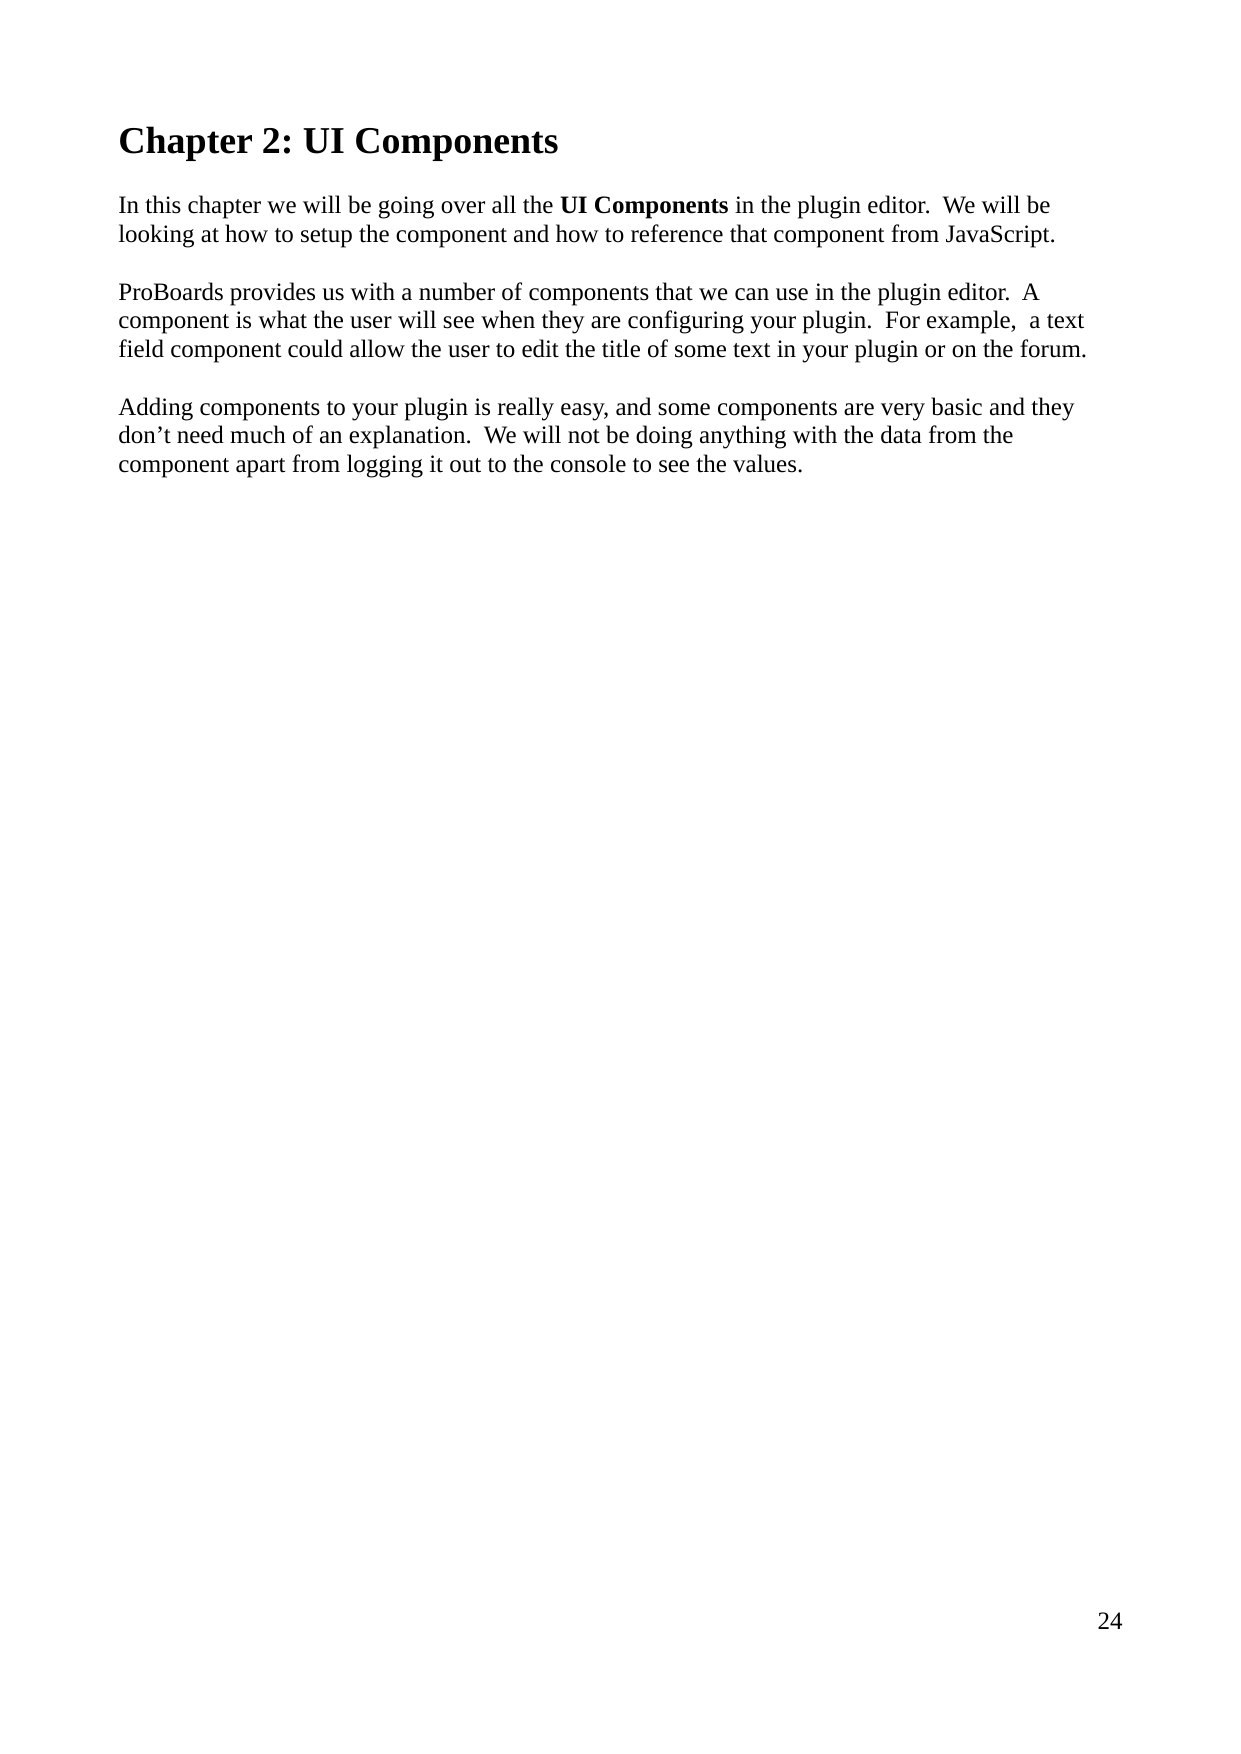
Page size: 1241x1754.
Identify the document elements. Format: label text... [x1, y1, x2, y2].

text ProBoards provides us with a number of components that we can use in the plugin editor. A component is what the user will see when they are configuring your plugin. For example, a text field component could allow the user to edit the title of some text in your plugin or on the forum. [118, 277, 1122, 363]
text In this chapter we will be going over all the UI Components in the plugin editor. We will be looking at how to setup the component and how to reference that component from JavaScript. [118, 191, 1122, 248]
text Adding components to your plugin is really easy, and some components are very basic and they don’t need much of an explanation. We will not be doing anything with the data from the component apart from logging it out to the console to see the values. [118, 392, 1122, 478]
text Chapter 2: UI Components [118, 118, 1122, 162]
